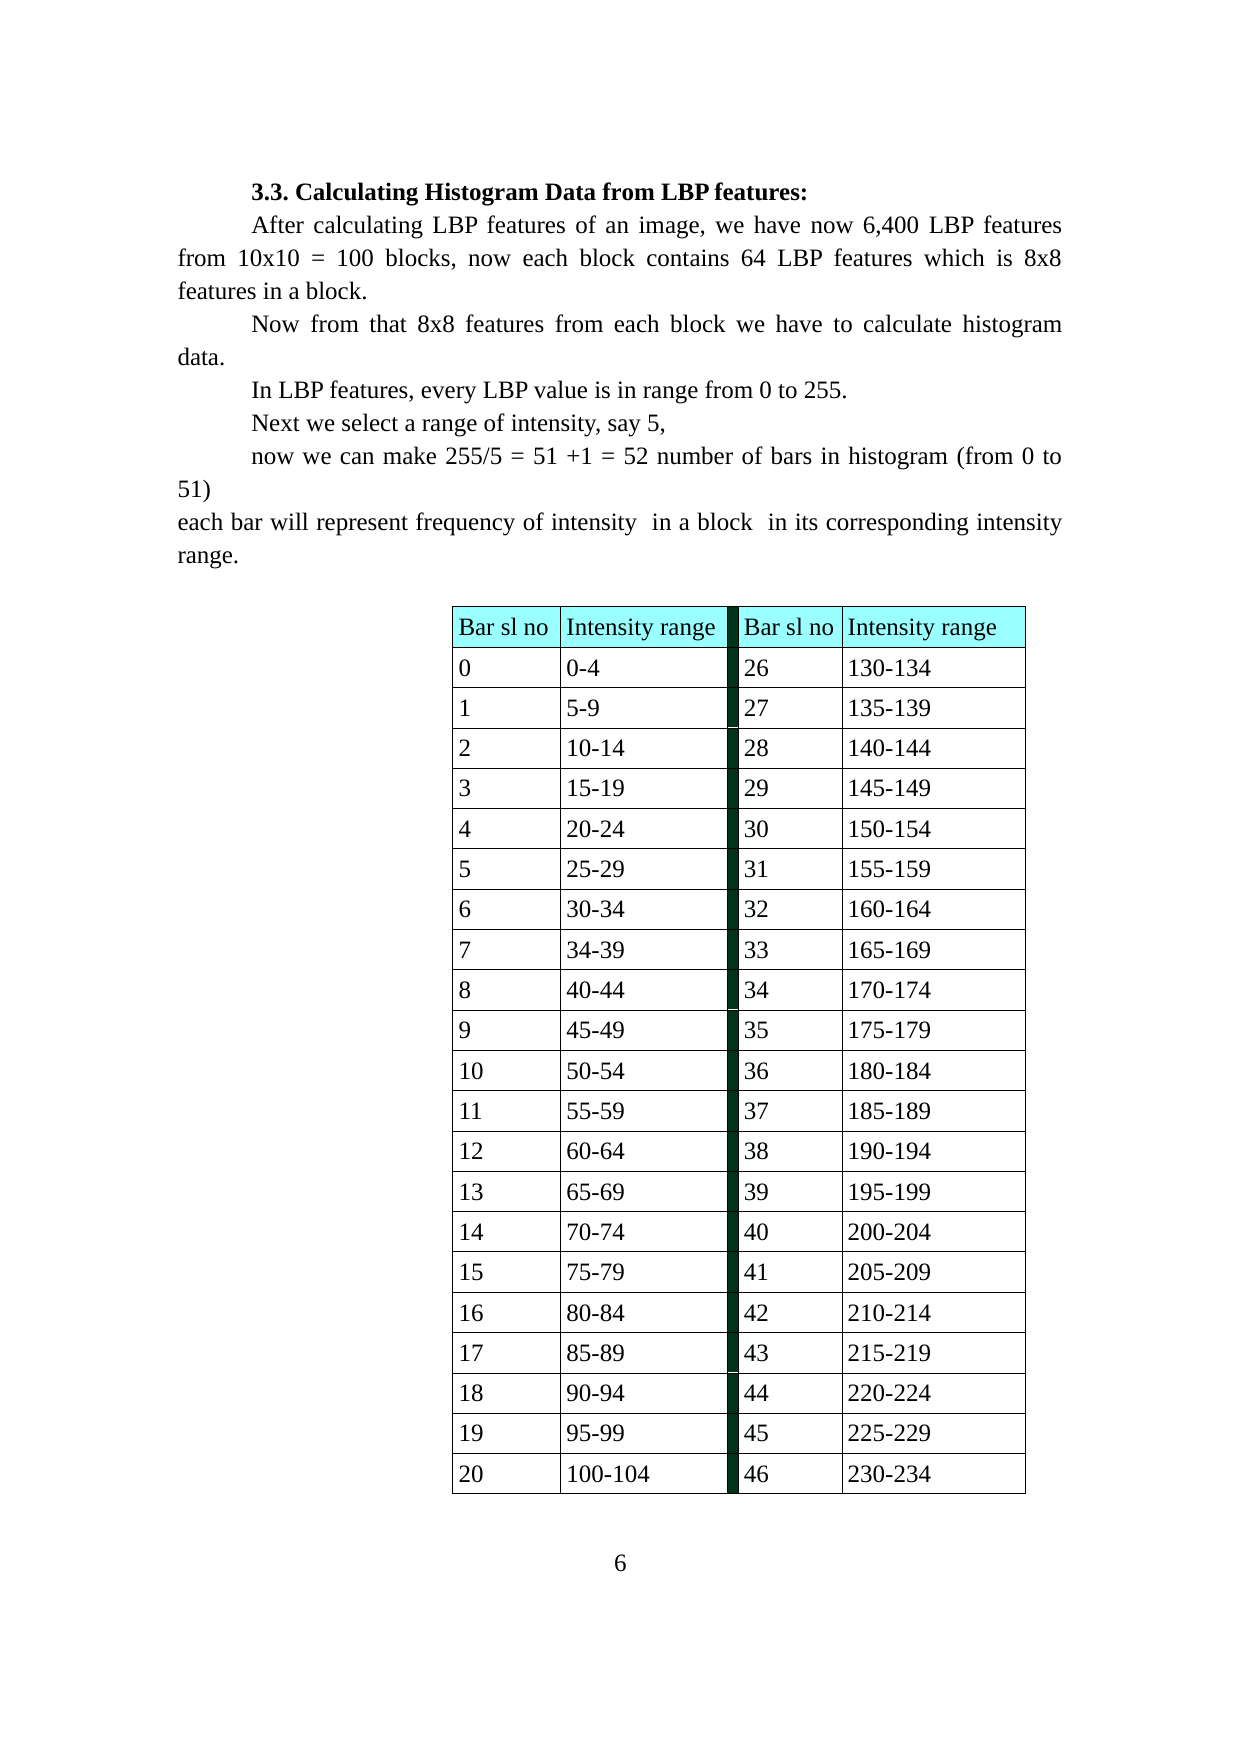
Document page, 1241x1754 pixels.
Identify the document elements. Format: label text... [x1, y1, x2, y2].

text each bar will represent frequency of intensity in a block in its corresponding intensity range. [177, 507, 1063, 569]
table_cell [728, 1454, 738, 1493]
table_cell 27 [739, 688, 842, 727]
table_cell 230-234 [843, 1454, 1025, 1493]
table_cell [728, 930, 738, 969]
table_cell 15 [453, 1252, 560, 1292]
table_cell 20 [453, 1454, 560, 1493]
table_cell 175-179 [843, 1011, 1025, 1050]
table_cell [728, 1212, 738, 1251]
table_cell 160-164 [843, 890, 1025, 929]
table_cell 165-169 [843, 930, 1025, 969]
table_cell [728, 890, 738, 929]
table_cell 31 [739, 849, 842, 889]
table_cell 10 [453, 1051, 560, 1090]
table_cell 55-59 [561, 1091, 727, 1131]
table_cell 90-94 [561, 1374, 727, 1413]
table_cell 170-174 [843, 970, 1025, 1009]
table_cell [728, 1333, 738, 1372]
table_cell 45-49 [561, 1011, 727, 1050]
table_cell [728, 970, 738, 1009]
table_header Intensity range [561, 607, 727, 647]
table_cell 95-99 [561, 1414, 727, 1453]
text now we can make 255/5 = 51 +1 = 52 number of bars in histogram (from 0 to 51) [177, 441, 1063, 503]
table_cell 185-189 [843, 1091, 1025, 1131]
table_cell 195-199 [843, 1172, 1025, 1211]
table_cell 40 [739, 1212, 842, 1251]
table_cell 37 [739, 1091, 842, 1131]
text Now from that 8x8 features from each block we have to calculate histogram data. [177, 309, 1063, 371]
table_cell [728, 1051, 738, 1090]
table_cell 40-44 [561, 970, 727, 1009]
table_cell 65-69 [561, 1172, 727, 1211]
table_cell 75-79 [561, 1252, 727, 1292]
table_cell 0-4 [561, 648, 727, 687]
table_cell 1 [453, 688, 560, 727]
table_cell 100-104 [561, 1454, 727, 1493]
table_cell 18 [453, 1374, 560, 1413]
table_cell 130-134 [843, 648, 1025, 687]
table_cell 50-54 [561, 1051, 727, 1090]
table_cell 8 [453, 970, 560, 1009]
table_cell 12 [453, 1132, 560, 1171]
table_cell 220-224 [843, 1374, 1025, 1413]
table_cell 29 [739, 769, 842, 808]
text After calculating LBP features of an image, we have now 6,400 LBP features from 10x10 = 100 blocks, now each block contains 64 LBP features which is 8x8 features in a block. [177, 210, 1063, 305]
table_cell 19 [453, 1414, 560, 1453]
table_header [728, 607, 738, 647]
table_cell 3 [453, 769, 560, 808]
table_cell 0 [453, 648, 560, 687]
table_cell 2 [453, 729, 560, 768]
table_cell 26 [739, 648, 842, 687]
table_cell 7 [453, 930, 560, 969]
table_cell 44 [739, 1374, 842, 1413]
table_cell [728, 1132, 738, 1171]
table_cell 33 [739, 930, 842, 969]
table_cell 41 [739, 1252, 842, 1292]
table_cell 60-64 [561, 1132, 727, 1171]
table_cell [728, 1374, 738, 1413]
table_cell 80-84 [561, 1293, 727, 1332]
table_cell 25-29 [561, 849, 727, 889]
table_cell 70-74 [561, 1212, 727, 1251]
table_cell [728, 1414, 738, 1453]
table_cell 17 [453, 1333, 560, 1372]
table_cell 20-24 [561, 809, 727, 848]
table_cell 4 [453, 809, 560, 848]
table_cell 39 [739, 1172, 842, 1211]
table_header Intensity range [843, 607, 1025, 647]
table_cell 32 [739, 890, 842, 929]
table_cell 200-204 [843, 1212, 1025, 1251]
table_cell 150-154 [843, 809, 1025, 848]
table_cell 35 [739, 1011, 842, 1050]
table_cell 5 [453, 849, 560, 889]
table_cell [728, 1091, 738, 1131]
table_cell 215-219 [843, 1333, 1025, 1372]
table_cell 145-149 [843, 769, 1025, 808]
text Next we select a range of intensity, say 5, [177, 408, 1063, 437]
table_cell 205-209 [843, 1252, 1025, 1292]
table_cell 34 [739, 970, 842, 1009]
table_cell [728, 769, 738, 808]
table_cell 225-229 [843, 1414, 1025, 1453]
table_cell [728, 849, 738, 889]
table_cell [728, 648, 738, 687]
table_header Bar sl no [739, 607, 842, 647]
table_cell 210-214 [843, 1293, 1025, 1332]
table_cell 45 [739, 1414, 842, 1453]
table_cell 43 [739, 1333, 842, 1372]
table_cell [728, 1172, 738, 1211]
table_cell [728, 688, 738, 727]
table_cell 28 [739, 729, 842, 768]
table_cell 36 [739, 1051, 842, 1090]
table_cell 180-184 [843, 1051, 1025, 1090]
table_cell 30-34 [561, 890, 727, 929]
table_cell 30 [739, 809, 842, 848]
table_cell 38 [739, 1132, 842, 1171]
table_header Bar sl no [453, 607, 560, 647]
table_cell 85-89 [561, 1333, 727, 1372]
table_cell [728, 1011, 738, 1050]
table_cell 16 [453, 1293, 560, 1332]
table_cell 10-14 [561, 729, 727, 768]
table_cell 11 [453, 1091, 560, 1131]
table_cell [728, 1252, 738, 1292]
table_cell [728, 809, 738, 848]
table_cell 13 [453, 1172, 560, 1211]
text In LBP features, every LBP value is in range from 0 to 255. [177, 375, 1063, 404]
table_cell 14 [453, 1212, 560, 1251]
text 3.3. Calculating Histogram Data from LBP features: [177, 177, 1063, 206]
table_cell [728, 729, 738, 768]
table_cell 155-159 [843, 849, 1025, 889]
table_cell 34-39 [561, 930, 727, 969]
table_cell 9 [453, 1011, 560, 1050]
table_cell 5-9 [561, 688, 727, 727]
table_cell 135-139 [843, 688, 1025, 727]
table_cell 140-144 [843, 729, 1025, 768]
table_cell 15-19 [561, 769, 727, 808]
table_cell 190-194 [843, 1132, 1025, 1171]
table_cell [728, 1293, 738, 1332]
table_cell 42 [739, 1293, 842, 1332]
table_cell 46 [739, 1454, 842, 1493]
table_cell 6 [453, 890, 560, 929]
